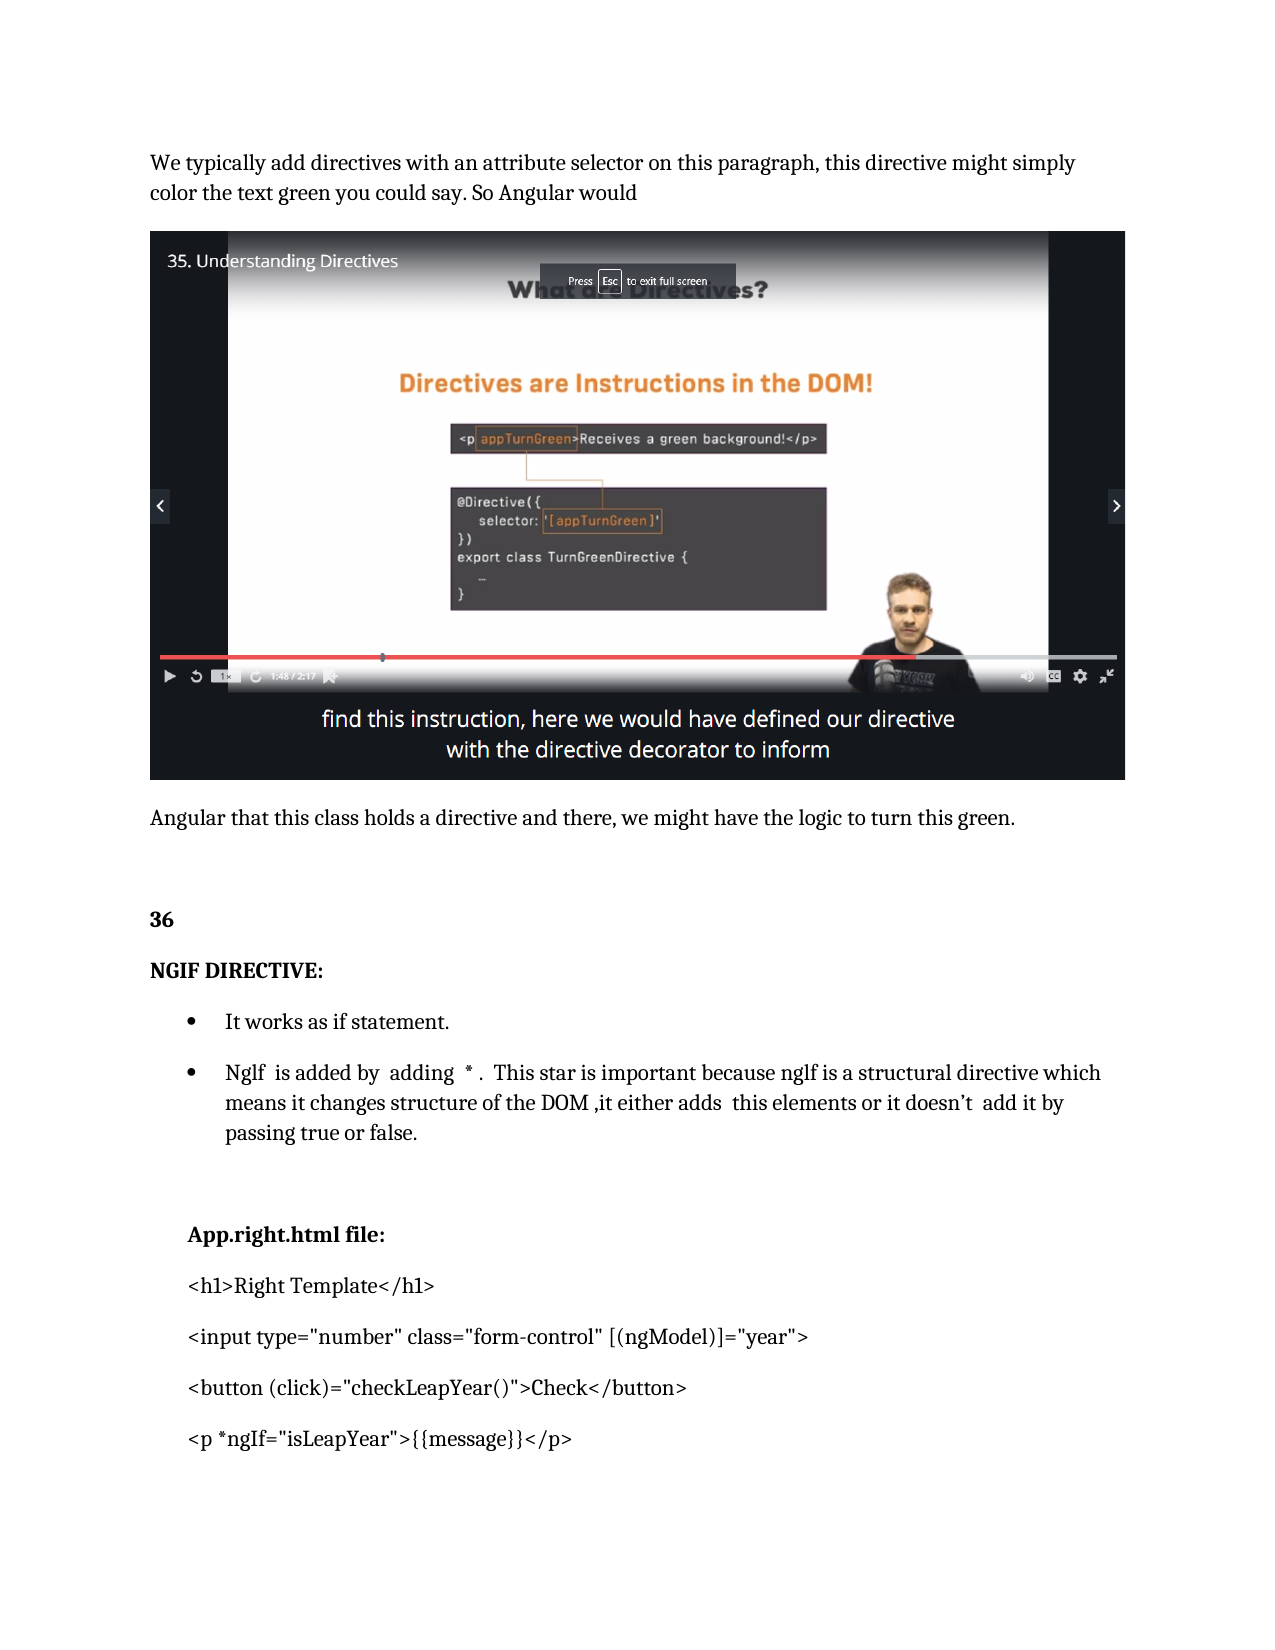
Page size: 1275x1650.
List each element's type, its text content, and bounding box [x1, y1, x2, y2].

text <p *ngIf="isLeapYear">{{message}}</p> [150, 1426, 1125, 1453]
subtitle NGIF DIRECTIVE: [150, 957, 1125, 984]
list It works as if statement. [187, 1008, 1125, 1035]
subtitle 36 [150, 906, 1125, 933]
text We typically add directives with an attribute selector on this paragraph, this directive might simply color the text green you could say. So Angular would [150, 150, 1125, 207]
text Angular that this class holds a directive and there, we might have the logic to turn this green. [150, 804, 1125, 831]
text <h1>Right Template</h1> [150, 1273, 1125, 1299]
list Nglf is added by adding * . This star is important because nglf is a structural directive which means it changes structure of the DOM ,it either adds this elements or it doesn’t add it by passing true or false. [187, 1059, 1125, 1146]
text <button (click)="checkLeapYear()">Check</button> [150, 1375, 1125, 1402]
picture [150, 231, 1125, 780]
text <input type="number" class="form-control" [(ngModel)]="year"> [150, 1324, 1125, 1351]
text App.right.html file: [150, 1222, 1125, 1248]
